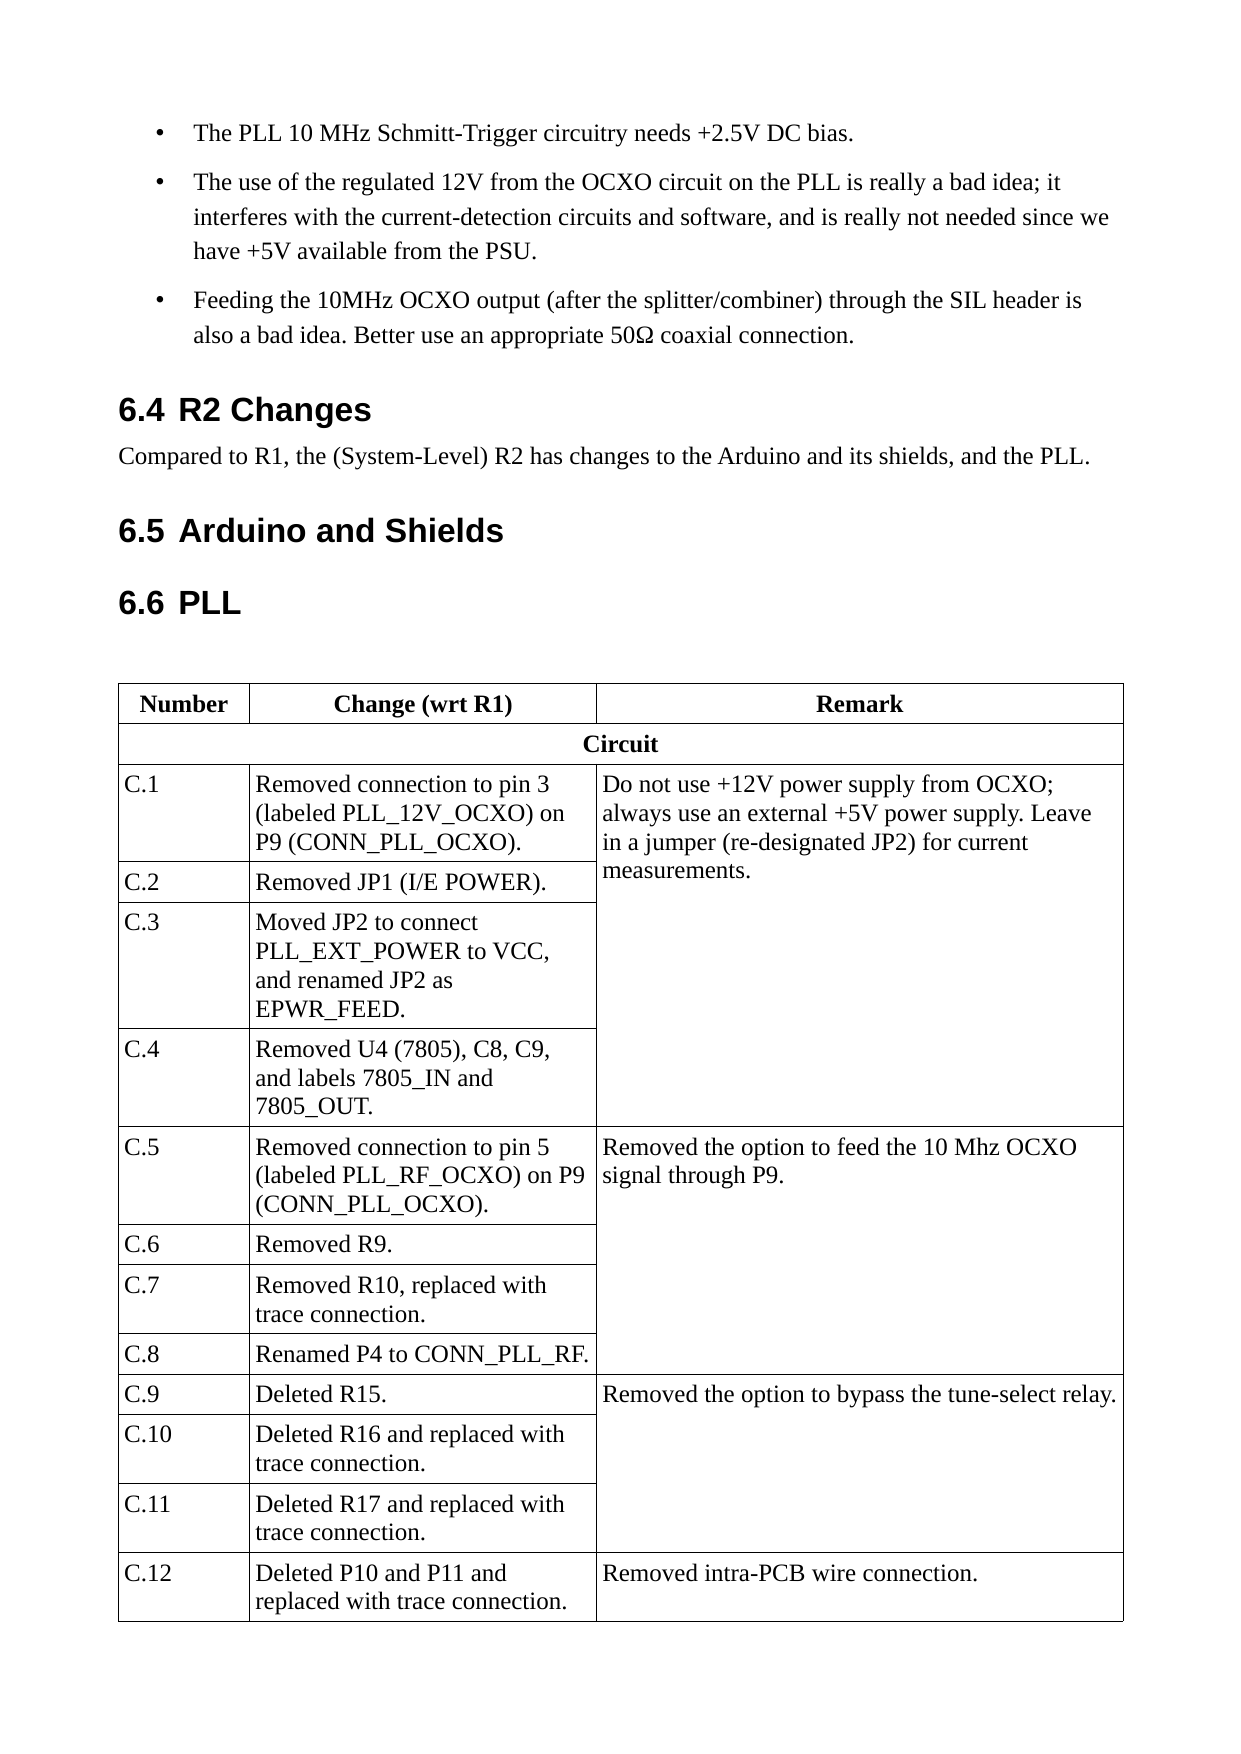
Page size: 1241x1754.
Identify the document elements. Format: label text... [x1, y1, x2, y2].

table_cell Moved JP2 to connect PLL_EXT_POWER to VCC, and renamed JP2 as EPWR_FEED. [250, 903, 596, 1028]
table_cell C.12 [119, 1553, 249, 1621]
list Feeding the 10MHz OCXO output (after the splitter/combiner) through the SIL header is also a bad idea. Better use an appropriate 50Ω coaxial connection. [156, 285, 1122, 348]
table_cell Circuit [119, 724, 1123, 763]
table_cell Removed intra-PCB wire connection. [597, 1553, 1123, 1621]
table_cell Removed JP1 (I/E POWER). [250, 862, 596, 902]
table_cell Removed connection to pin 3 (labeled PLL_12V_OCXO) on P9 (CONN_PLL_OCXO). [250, 765, 596, 861]
table_cell Removed connection to pin 5 (labeled PLL_RF_OCXO) on P9 (CONN_PLL_OCXO). [250, 1127, 596, 1224]
table_cell C.1 [119, 765, 249, 861]
subtitle PLL [118, 583, 1122, 621]
table_cell Removed R9. [250, 1225, 596, 1264]
table_cell C.10 [119, 1415, 249, 1483]
table_cell Deleted P10 and P11 and replaced with trace connection. [250, 1553, 596, 1621]
table_cell C.9 [119, 1375, 249, 1414]
table_cell C.5 [119, 1127, 249, 1224]
table_cell Deleted R17 and replaced with trace connection. [250, 1484, 596, 1552]
table_cell C.11 [119, 1484, 249, 1552]
subtitle R2 Changes [118, 389, 1122, 428]
table_cell Deleted R16 and replaced with trace connection. [250, 1415, 596, 1483]
table_cell Renamed P4 to CONN_PLL_RF. [250, 1334, 596, 1373]
table_cell C.4 [119, 1029, 249, 1126]
table_header Number [119, 684, 249, 723]
table_cell C.8 [119, 1334, 249, 1373]
table_header Change (wrt R1) [250, 684, 596, 723]
table_cell Removed R10, replaced with trace connection. [250, 1265, 596, 1333]
list The use of the regulated 12V from the OCXO circuit on the PLL is really a bad idea; it interferes with the current-detection circuits and software, and is really not needed since we have +5V available from the PSU. [156, 167, 1122, 265]
table_cell Deleted R15. [250, 1375, 596, 1414]
text Compared to R1, the (System-Level) R2 has changes to the Arduino and its shields, and the PLL. [118, 441, 1122, 469]
table_cell Do not use +12V power supply from OCXO; always use an external +5V power supply. Leave in a jumper (re-designated JP2) for current measurements. [597, 765, 1123, 1126]
table_cell C.2 [119, 862, 249, 902]
table_cell Removed the option to feed the 10 Mhz OCXO signal through P9. [597, 1127, 1123, 1373]
table_cell C.7 [119, 1265, 249, 1333]
table_cell C.6 [119, 1225, 249, 1264]
table_cell C.3 [119, 903, 249, 1028]
table_cell Removed the option to bypass the tune-select relay. [597, 1375, 1123, 1552]
list The PLL 10 MHz Schmitt-Trigger circuitry needs +2.5V DC bias. [156, 118, 1122, 147]
subtitle Arduino and Shields [118, 511, 1122, 549]
table_header Remark [597, 684, 1123, 723]
table_cell Removed U4 (7805), C8, C9, and labels 7805_IN and 7805_OUT. [250, 1029, 596, 1126]
